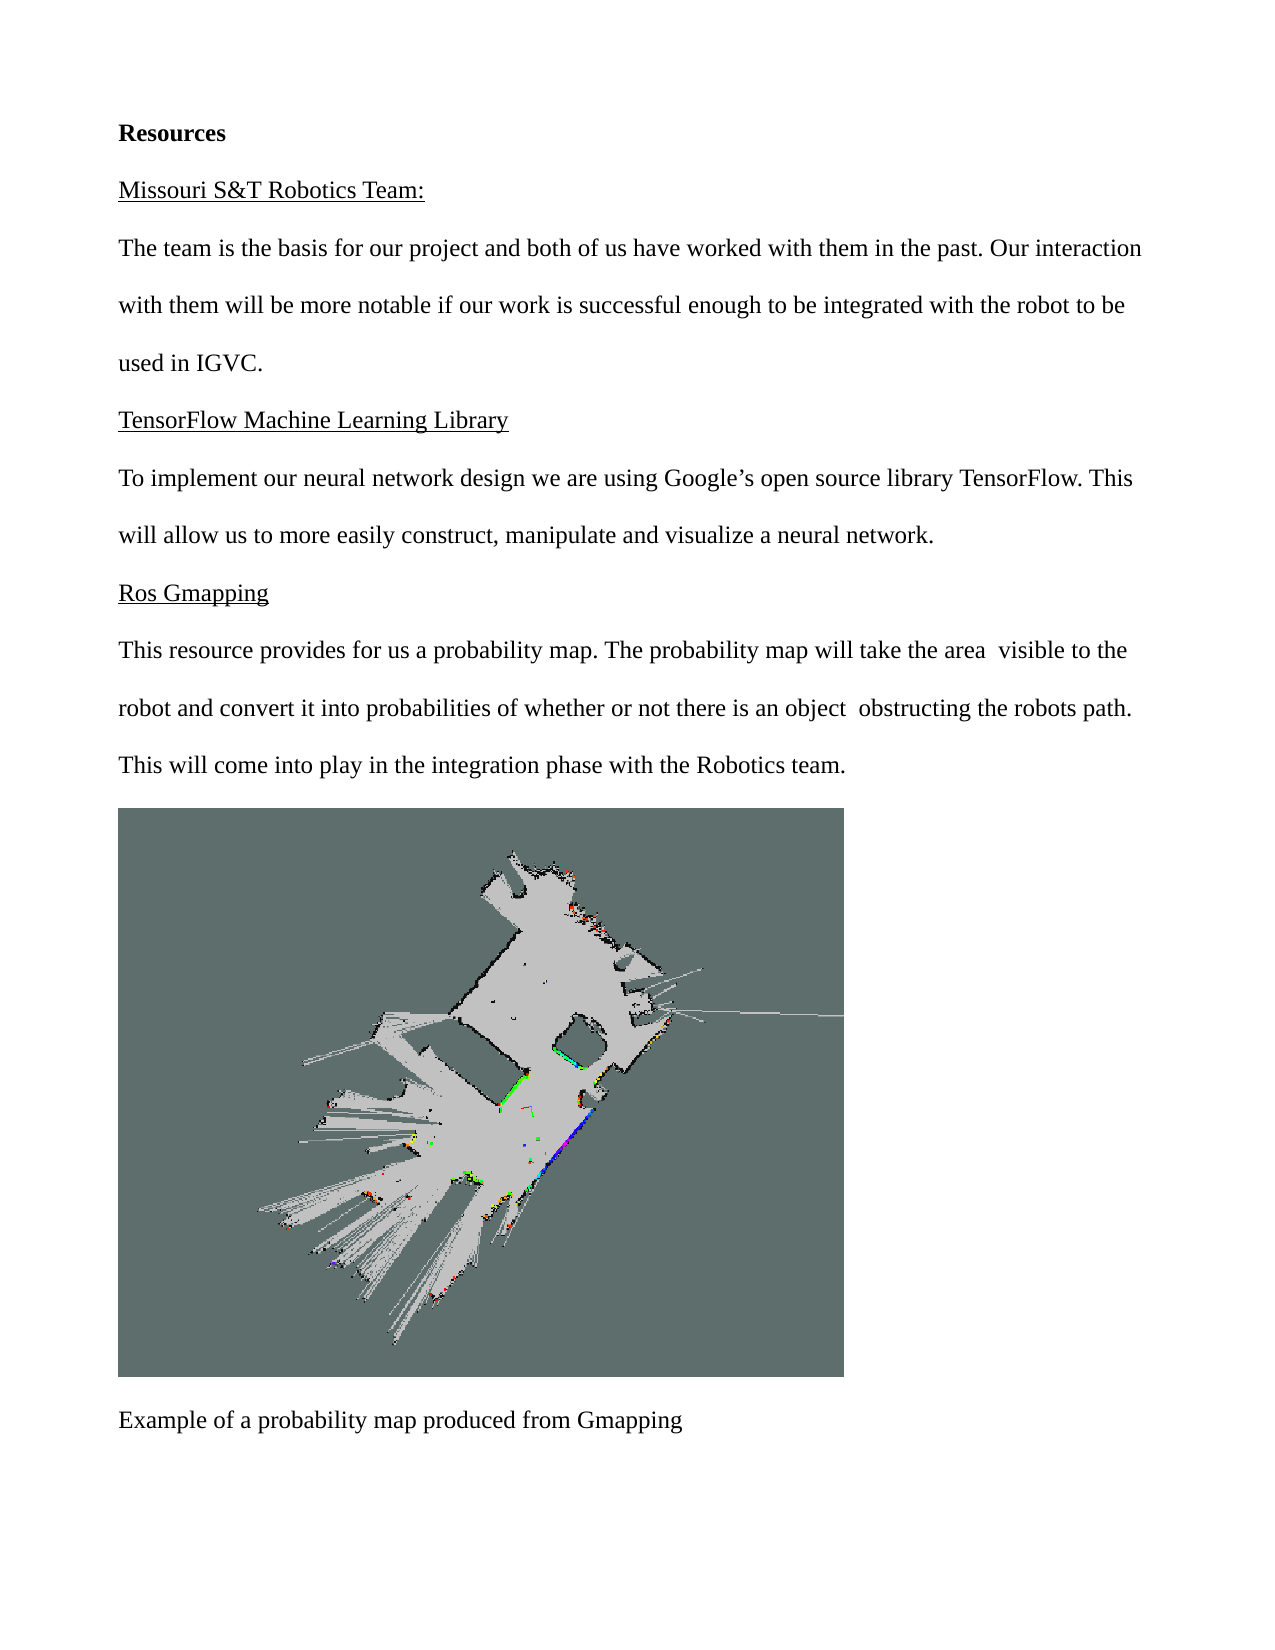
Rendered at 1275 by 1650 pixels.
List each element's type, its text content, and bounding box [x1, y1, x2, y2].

text TensorFlow Machine Learning Library [118, 406, 1157, 434]
text This resource provides for us a probability map. The probability map will take the area visible to the robot and convert it into probabilities of whether or not there is an object obstructing the robots path. This will come into play in the integration phase with the Robotics team. [118, 636, 1157, 779]
picture [118, 808, 844, 1377]
text Missouri S&T Robotics Team: [118, 176, 1157, 204]
text Example of a probability map produced from Gmapping [118, 1406, 1157, 1434]
text Ros Gmapping [118, 578, 1157, 607]
text To implement our neural network design we are using Google’s open source library TensorFlow. This will allow us to more easily construct, manipulate and visualize a neural network. [118, 463, 1157, 549]
text The team is the basis for our project and both of us have worked with them in the past. Our interaction with them will be more notable if our work is successful enough to be integrated with the robot to be used in IGVC. [118, 233, 1157, 377]
text Resources [118, 118, 1157, 147]
